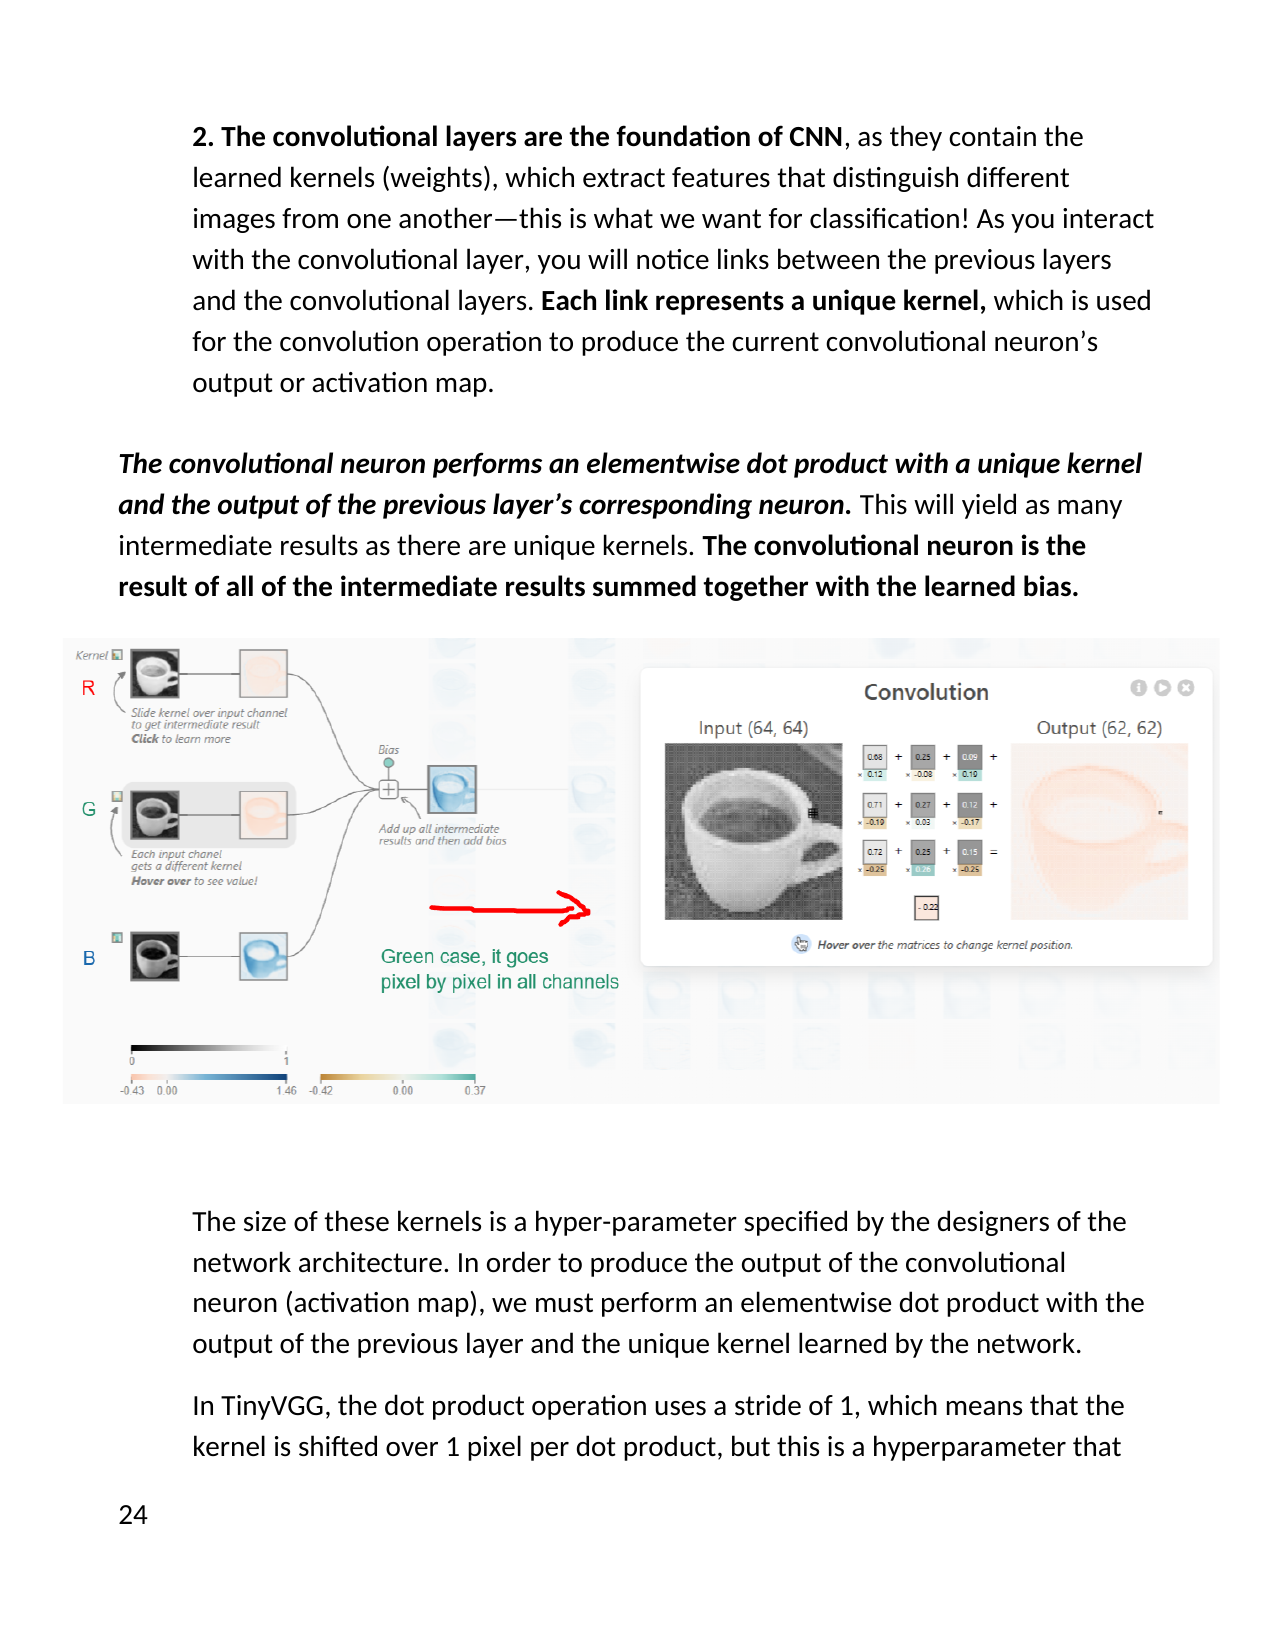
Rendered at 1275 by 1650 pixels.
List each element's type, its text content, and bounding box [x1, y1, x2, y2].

text In TinyVGG, the dot product operation uses a stride of 1, which means that the kernel is shifted over 1 pixel per dot product, but this is a hyperparameter that [192, 1387, 1157, 1464]
picture [62, 638, 1220, 1105]
text 2. The convolutional layers are the foundation of CNN, as they contain the learned kernels (weights), which extract features that distinguish different images from one another—this is what we want for classification! As you interact with the convolutional layer, you will notice links between the previous layers and the convolutional layers. Each link represents a unique kernel, which is used for the convolution operation to produce the current convolutional neuron’s output or activation map. [192, 118, 1157, 399]
text The convolutional neuron performs an elementwise dot product with a unique kernel and the output of the previous layer’s corresponding neuron. This will yield as many intermediate results as there are unique kernels. The convolutional neuron is the result of all of the intermediate results summed together with the learned bias. [118, 446, 1157, 604]
text The size of these kernels is a hyper-parameter specified by the designers of the network architecture. In order to produce the output of the convolutional neuron (activation map), we must perform an elementwise dot product with the output of the previous layer and the unique kernel learned by the network. [192, 1203, 1157, 1361]
